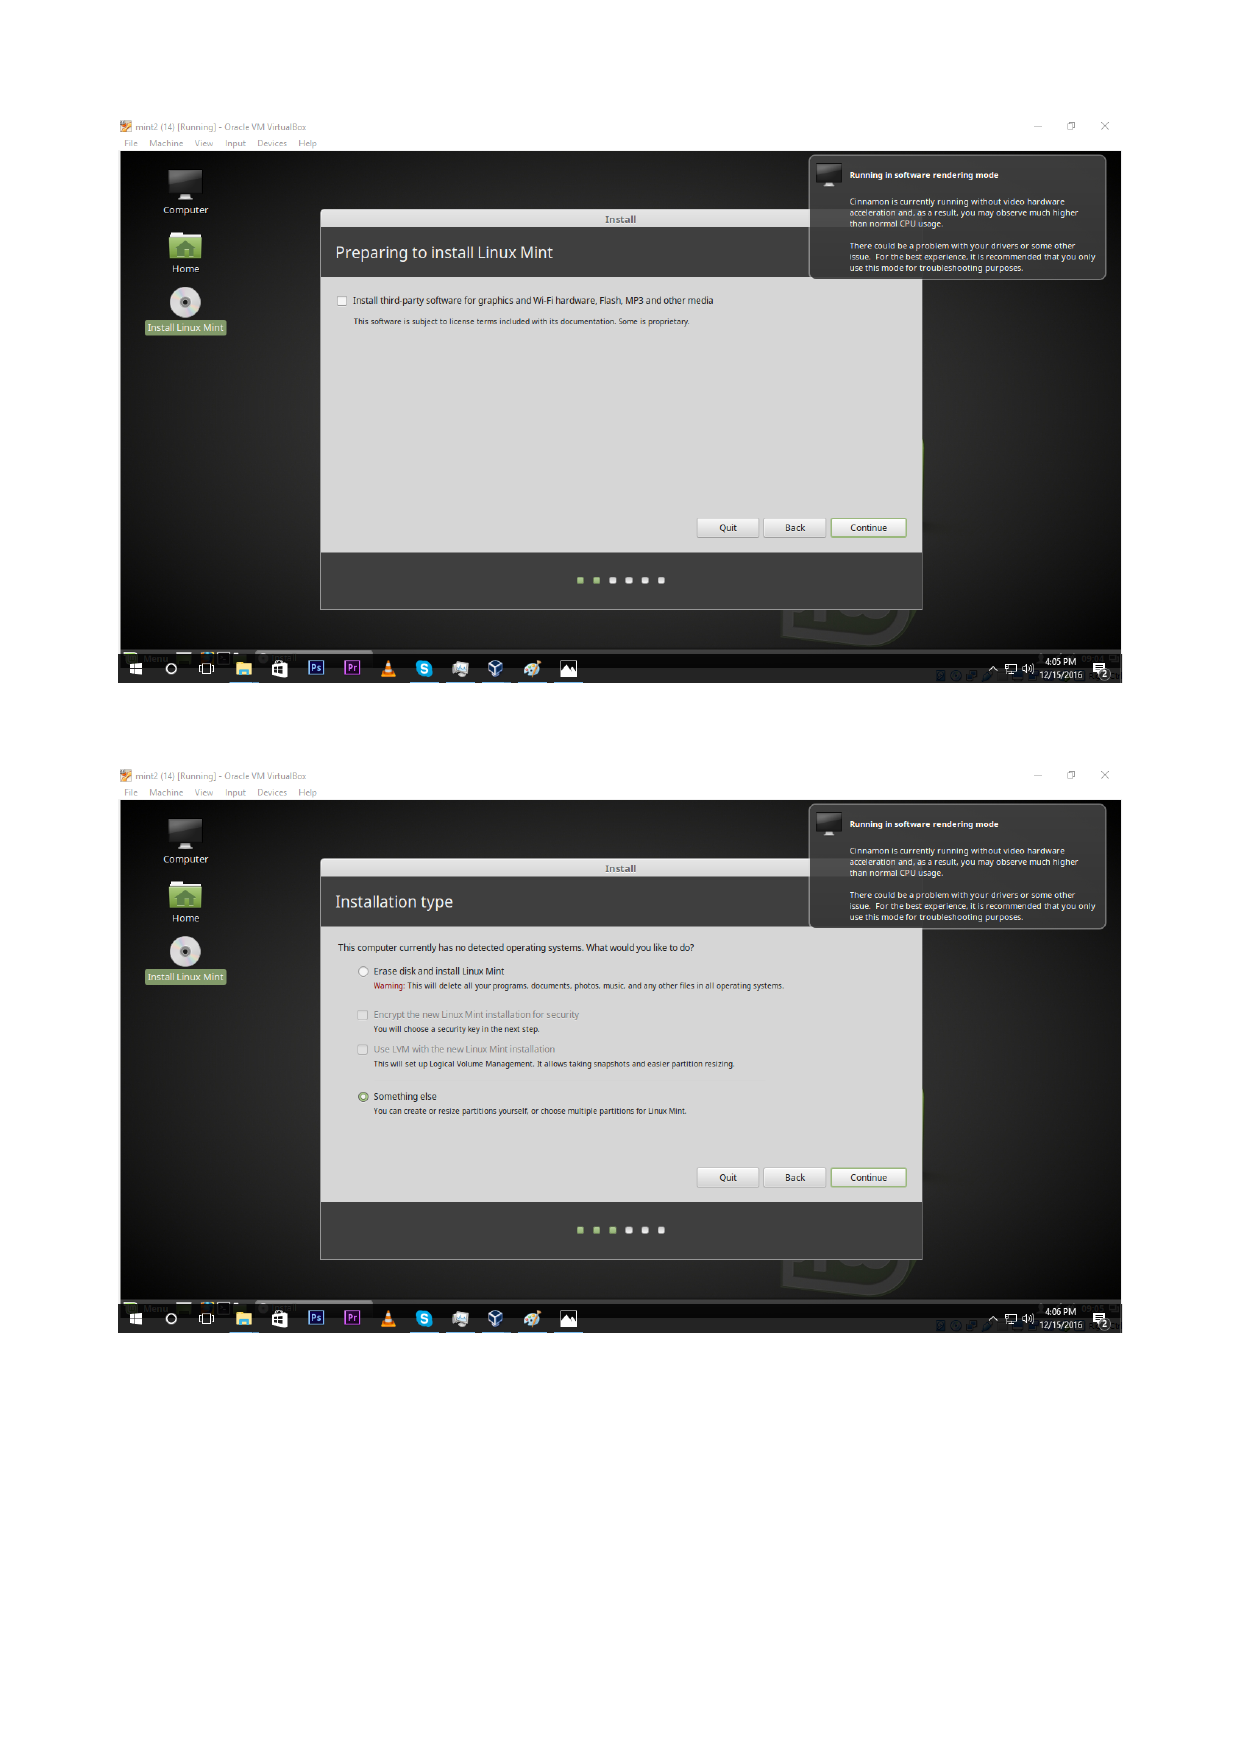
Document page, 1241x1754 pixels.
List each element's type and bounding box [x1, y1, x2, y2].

picture [118, 118, 1123, 683]
picture [118, 767, 1123, 1333]
